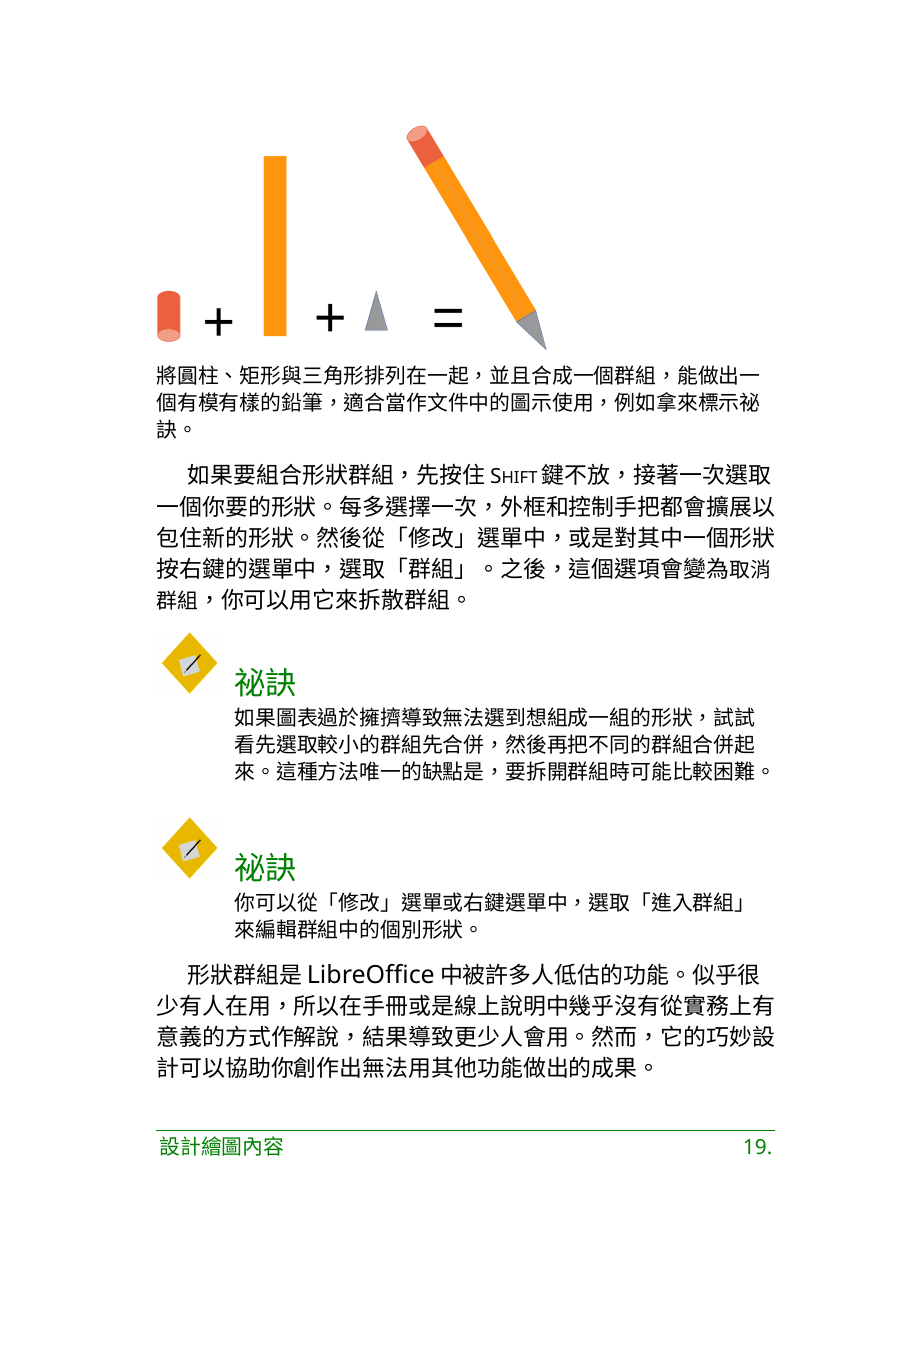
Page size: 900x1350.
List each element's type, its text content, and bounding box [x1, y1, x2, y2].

list 祕訣 [156, 816, 775, 888]
text 你可以從「修改」選單或右鍵選單中，選取「進入群組」來編輯群組中的個別形狀。 [234, 888, 775, 942]
text 如果要組合形狀群組，先按住Shift鍵不放，接著一次選取一個你要的形狀。每多選擇一次，外框和控制手把都會擴展以包住新的形狀。然後從「修改」選單中，或是對其中一個形狀按右鍵的選單中，選取「群組」。之後，這個選項會變為取消群組，你可以用它來拆散群組。 [156, 459, 775, 615]
table_header [156, 125, 775, 354]
picture [157, 816, 220, 880]
text 如果圖表過於擁擠導致無法選到想組成一組的形狀，試試看先選取較小的群組先合併，然後再把不同的群組合併起來。這種方法唯一的缺點是，要拆開群組時可能比較困難。 [234, 703, 775, 784]
table_cell 將圓柱、矩形與三角形排列在一起，並且合成一個群組，能做出一個有模有樣的鉛筆，適合當作文件中的圖示使用，例如拿來標示祕訣。 [156, 354, 775, 443]
list 祕訣 [156, 631, 775, 703]
picture [156, 125, 548, 352]
text 形狀群組是LibreOffice中被許多人低估的功能。似乎很少有人在用，所以在手冊或是線上說明中幾乎沒有從實務上有意義的方式作解說，結果導致更少人會用。然而，它的巧妙設計可以協助你創作出無法用其他功能做出的成果。 [156, 958, 775, 1083]
picture [157, 631, 220, 695]
